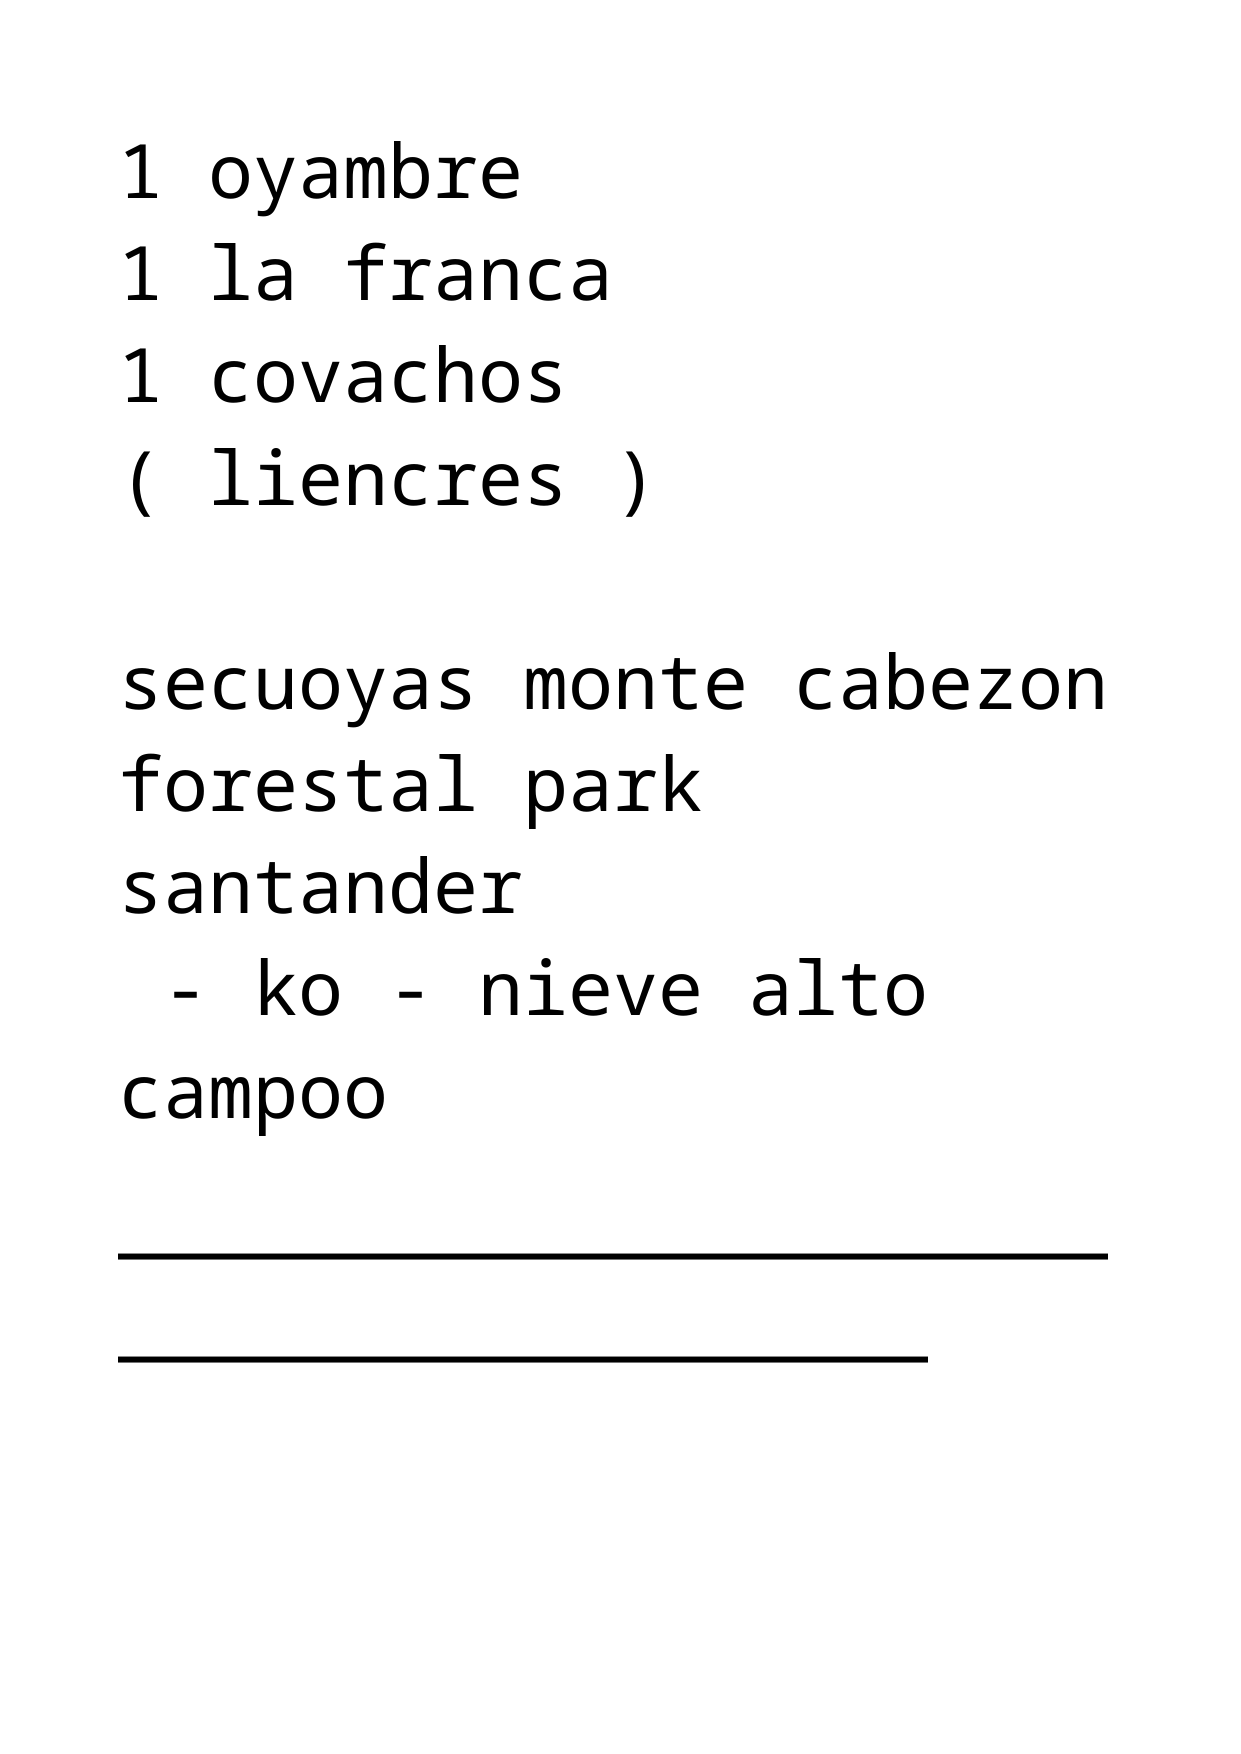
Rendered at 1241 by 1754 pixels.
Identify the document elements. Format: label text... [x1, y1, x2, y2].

text forestal park santander [118, 731, 1122, 936]
text ________________________________________ [118, 1169, 1122, 1373]
text 1 oyambre [118, 118, 1122, 220]
text 1 la franca [118, 220, 1122, 322]
text 1 covachos ( liencres ) [118, 322, 1122, 527]
text - ko - nieve alto campoo [118, 936, 1122, 1140]
text secuoyas monte cabezon [118, 629, 1122, 731]
